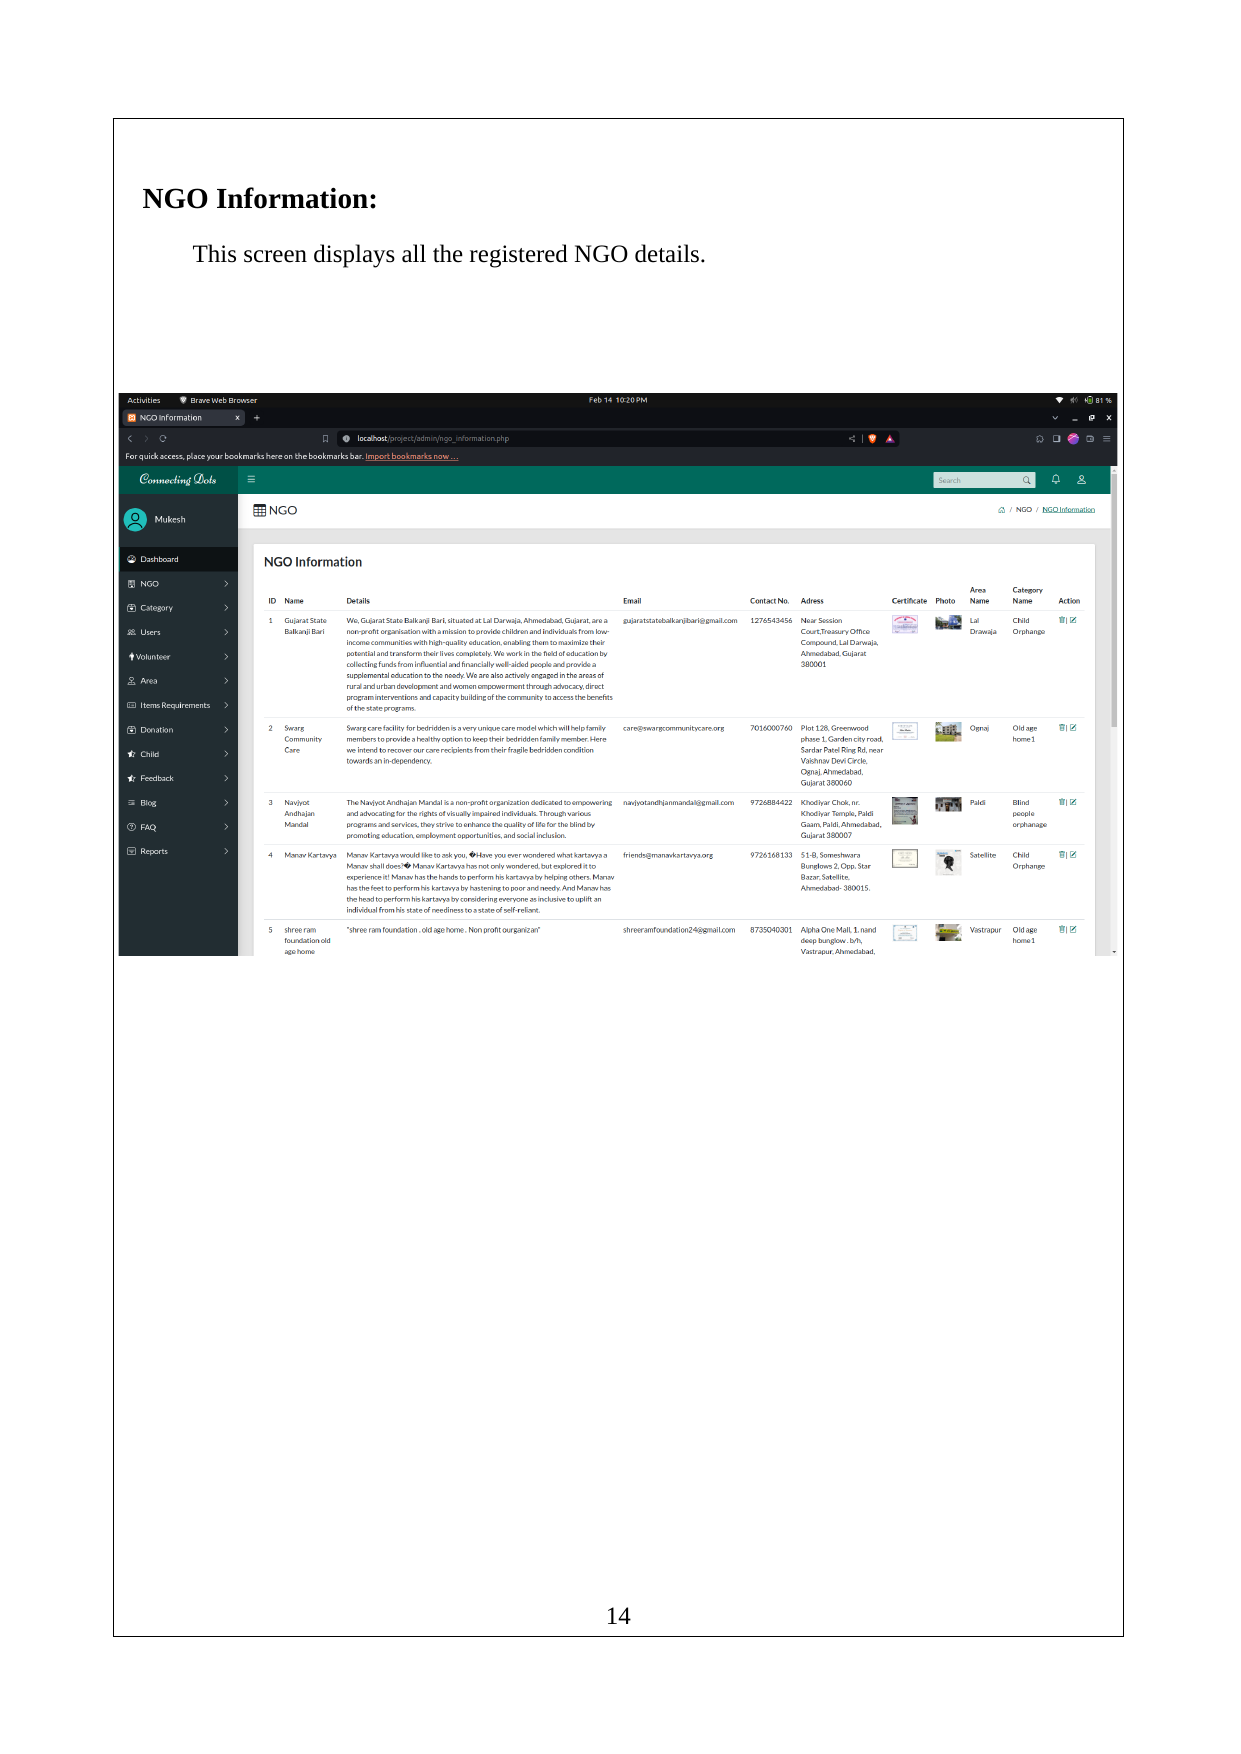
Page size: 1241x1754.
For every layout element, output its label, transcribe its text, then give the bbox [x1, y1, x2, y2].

text This screen displays all the registered NGO details. [142, 239, 1094, 267]
picture [118, 393, 1118, 956]
text NGO Information: [142, 181, 1094, 215]
